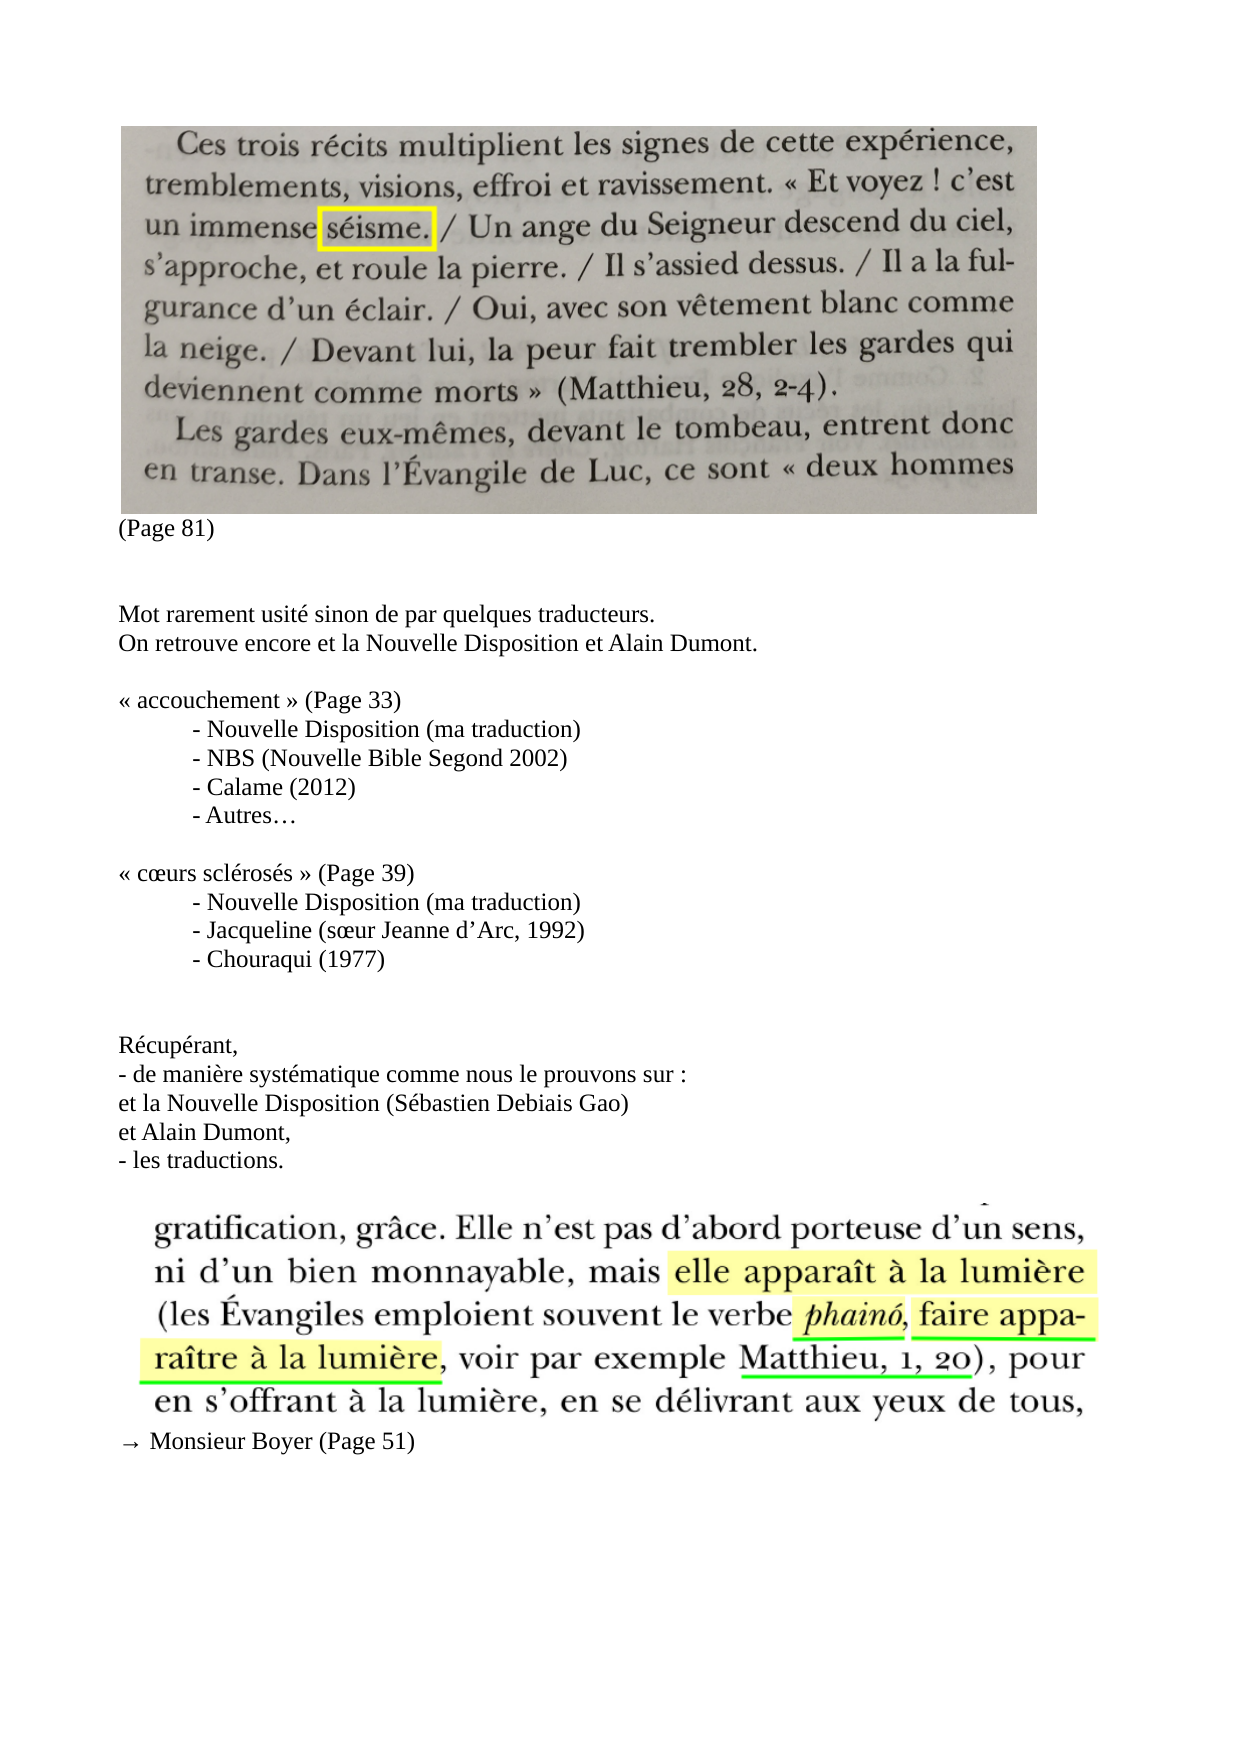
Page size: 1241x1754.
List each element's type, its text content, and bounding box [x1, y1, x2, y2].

text - Nouvelle Disposition (ma traduction) [118, 714, 1122, 743]
text (Page 81) [118, 118, 1122, 542]
text On retrouve encore et la Nouvelle Disposition et Alain Dumont. [118, 628, 1122, 657]
text - Chouraqui (1977) [118, 944, 1122, 973]
text - NBS (Nouvelle Bible Segond 2002) [118, 743, 1122, 772]
text - Jacqueline (sœur Jeanne d’Arc, 1992) [118, 916, 1122, 944]
picture [121, 126, 1037, 514]
text « cœurs sclérosés » (Page 39) [118, 858, 1122, 887]
text - de manière systématique comme nous le prouvons sur : [118, 1059, 1122, 1088]
picture [118, 1203, 1123, 1427]
text « accouchement » (Page 33) [118, 686, 1122, 714]
text → Monsieur Boyer (Page 51) [118, 1427, 1122, 1455]
text Mot rarement usité sinon de par quelques traducteurs. [118, 599, 1122, 628]
text et la Nouvelle Disposition (Sébastien Debiais Gao) [118, 1088, 1122, 1117]
text - les traductions. [118, 1146, 1122, 1174]
text - Autres… [118, 801, 1122, 829]
text - Calame (2012) [118, 772, 1122, 801]
text et Alain Dumont, [118, 1117, 1122, 1146]
text - Nouvelle Disposition (ma traduction) [118, 887, 1122, 916]
text Récupérant, [118, 1031, 1122, 1059]
